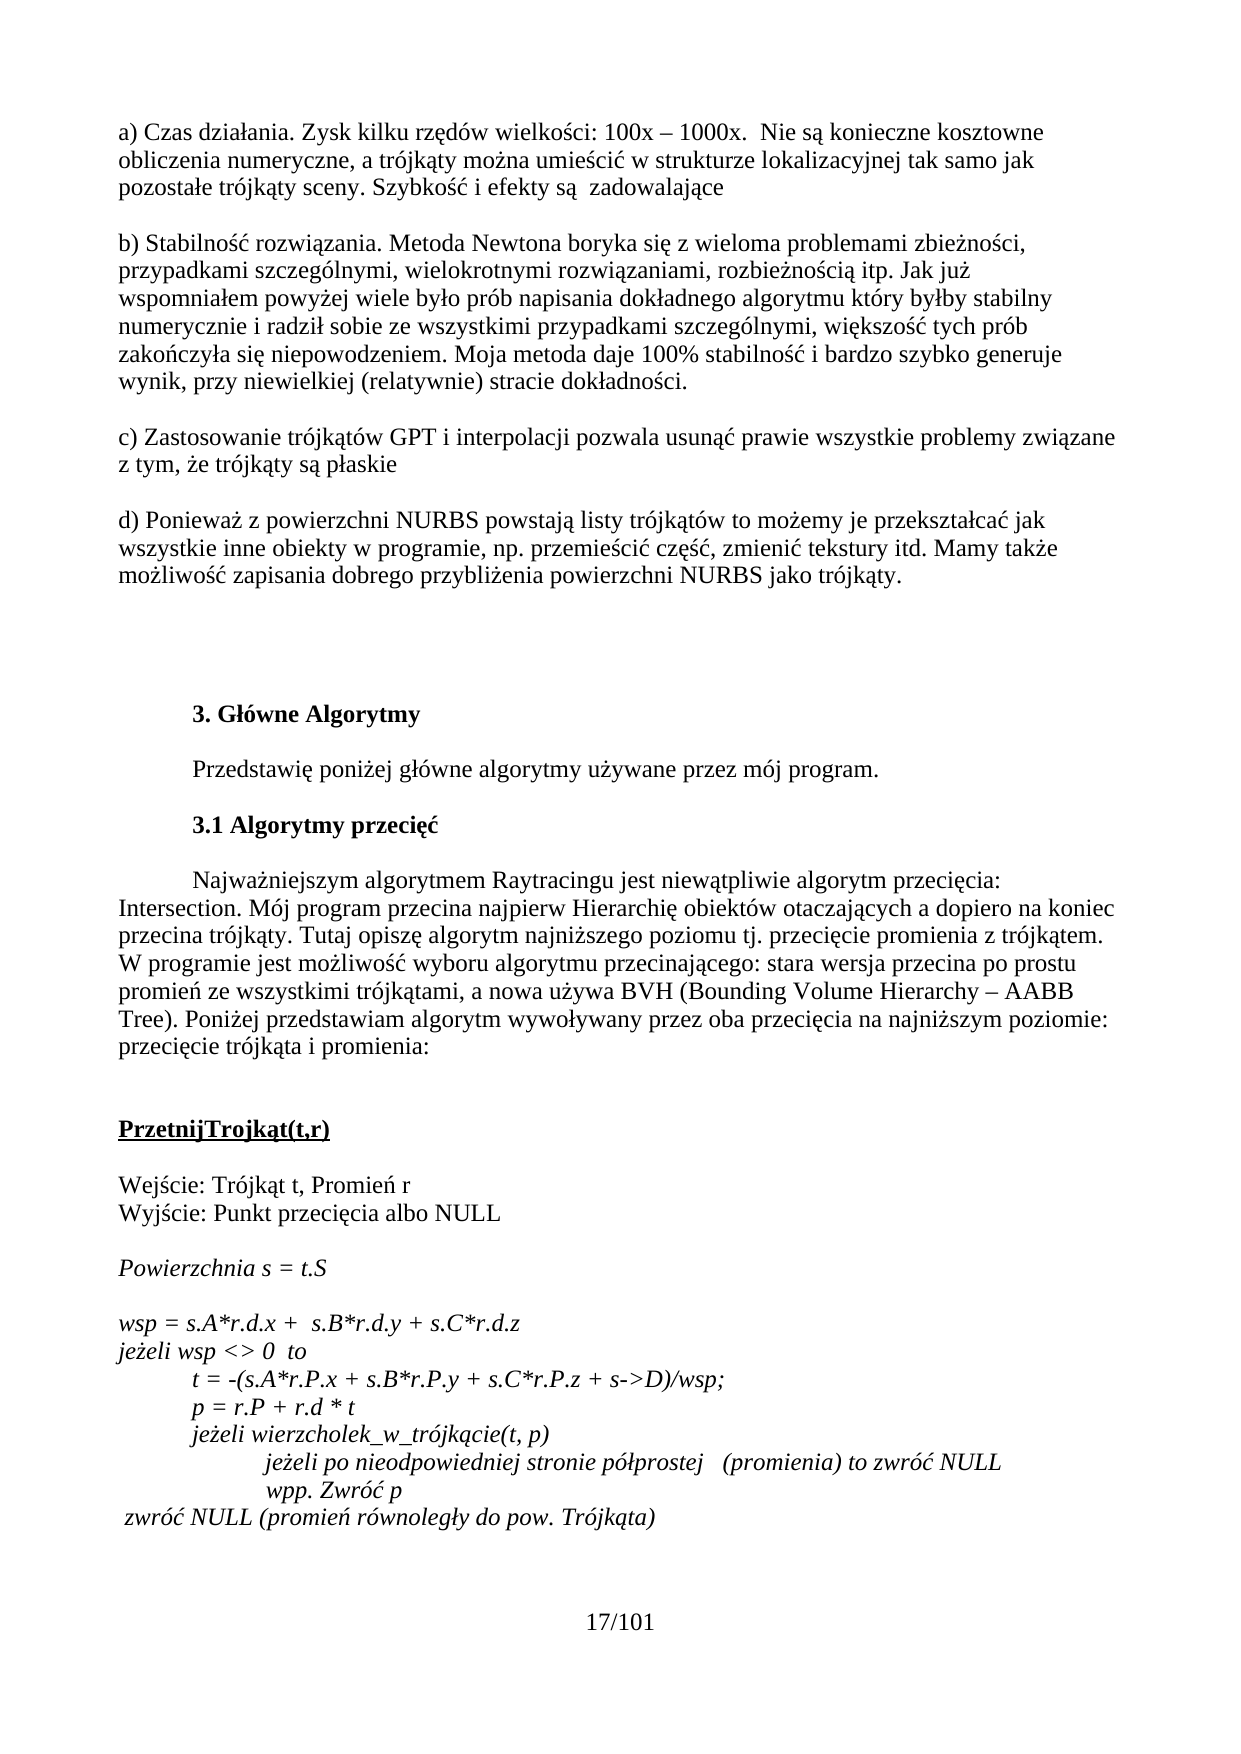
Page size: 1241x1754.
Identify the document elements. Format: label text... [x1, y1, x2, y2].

text jeżeli wsp <> 0 to [118, 1337, 1122, 1365]
text b) Stabilność rozwiązania. Metoda Newtona boryka się z wieloma problemami zbieżności, przypadkami szczególnymi, wielokrotnymi rozwiązaniami, rozbieżnością itp. Jak już wspomniałem powyżej wiele było prób napisania dokładnego algorytmu który byłby stabilny numerycznie i radził sobie ze wszystkimi przypadkami szczególnymi, większość tych prób zakończyła się niepowodzeniem. Moja metoda daje 100% stabilność i bardzo szybko generuje wynik, przy niewielkiej (relatywnie) stracie dokładności. [118, 229, 1122, 395]
text Przedstawię poniżej główne algorytmy używane przez mój program. [118, 755, 1122, 783]
text Wejście: Trójkąt t, Promień r [118, 1171, 1122, 1199]
text PrzetnijTrojkąt(t,r) [118, 1116, 1122, 1143]
text Wyjście: Punkt przecięcia albo NULL [118, 1199, 1122, 1226]
text a) Czas działania. Zysk kilku rzędów wielkości: 100x – 1000x. Nie są konieczne kosztowne obliczenia numeryczne, a trójkąty można umieścić w strukturze lokalizacyjnej tak samo jak pozostałe trójkąty sceny. Szybkość i efekty są zadowalające [118, 118, 1122, 201]
text Najważniejszym algorytmem Raytracingu jest niewątpliwie algorytm przecięcia: Intersection. Mój program przecina najpierw Hierarchię obiektów otaczających a dopiero na koniec przecina trójkąty. Tutaj opiszę algorytm najniższego poziomu tj. przecięcie promienia z trójkątem. W programie jest możliwość wyboru algorytmu przecinającego: stara wersja przecina po prostu promień ze wszystkimi trójkątami, a nowa używa BVH (Bounding Volume Hierarchy – AABB Tree). Poniżej przedstawiam algorytm wywoływany przez oba przecięcia na najniższym poziomie: przecięcie trójkąta i promienia: [118, 866, 1122, 1060]
text 3.1 Algorytmy przecięć [118, 811, 1122, 838]
text p = r.P + r.d * t [118, 1393, 1122, 1420]
text t = -(s.A*r.P.x + s.B*r.P.y + s.C*r.P.z + s->D)/wsp; [118, 1365, 1122, 1393]
text jeżeli wierzcholek_w_trójkącie(t, p) [118, 1420, 1122, 1448]
text Powierzchnia s = t.S [118, 1254, 1122, 1282]
text d) Ponieważ z powierzchni NURBS powstają listy trójkątów to możemy je przekształcać jak wszystkie inne obiekty w programie, np. przemieścić część, zmienić tekstury itd. Mamy także możliwość zapisania dobrego przybliżenia powierzchni NURBS jako trójkąty. [118, 506, 1122, 589]
text wpp. Zwróć p [266, 1476, 1122, 1503]
text c) Zastosowanie trójkątów GPT i interpolacji pozwala usunąć prawie wszystkie problemy związane z tym, że trójkąty są płaskie [118, 423, 1122, 478]
text wsp = s.A*r.d.x + s.B*r.d.y + s.C*r.d.z [118, 1309, 1122, 1337]
text zwróć NULL (promień równoległy do pow. Trójkąta) [118, 1503, 1122, 1531]
text jeżeli po nieodpowiedniej stronie półprostej (promienia) to zwróć NULL [265, 1448, 1122, 1476]
text 3. Główne Algorytmy [118, 700, 1122, 728]
